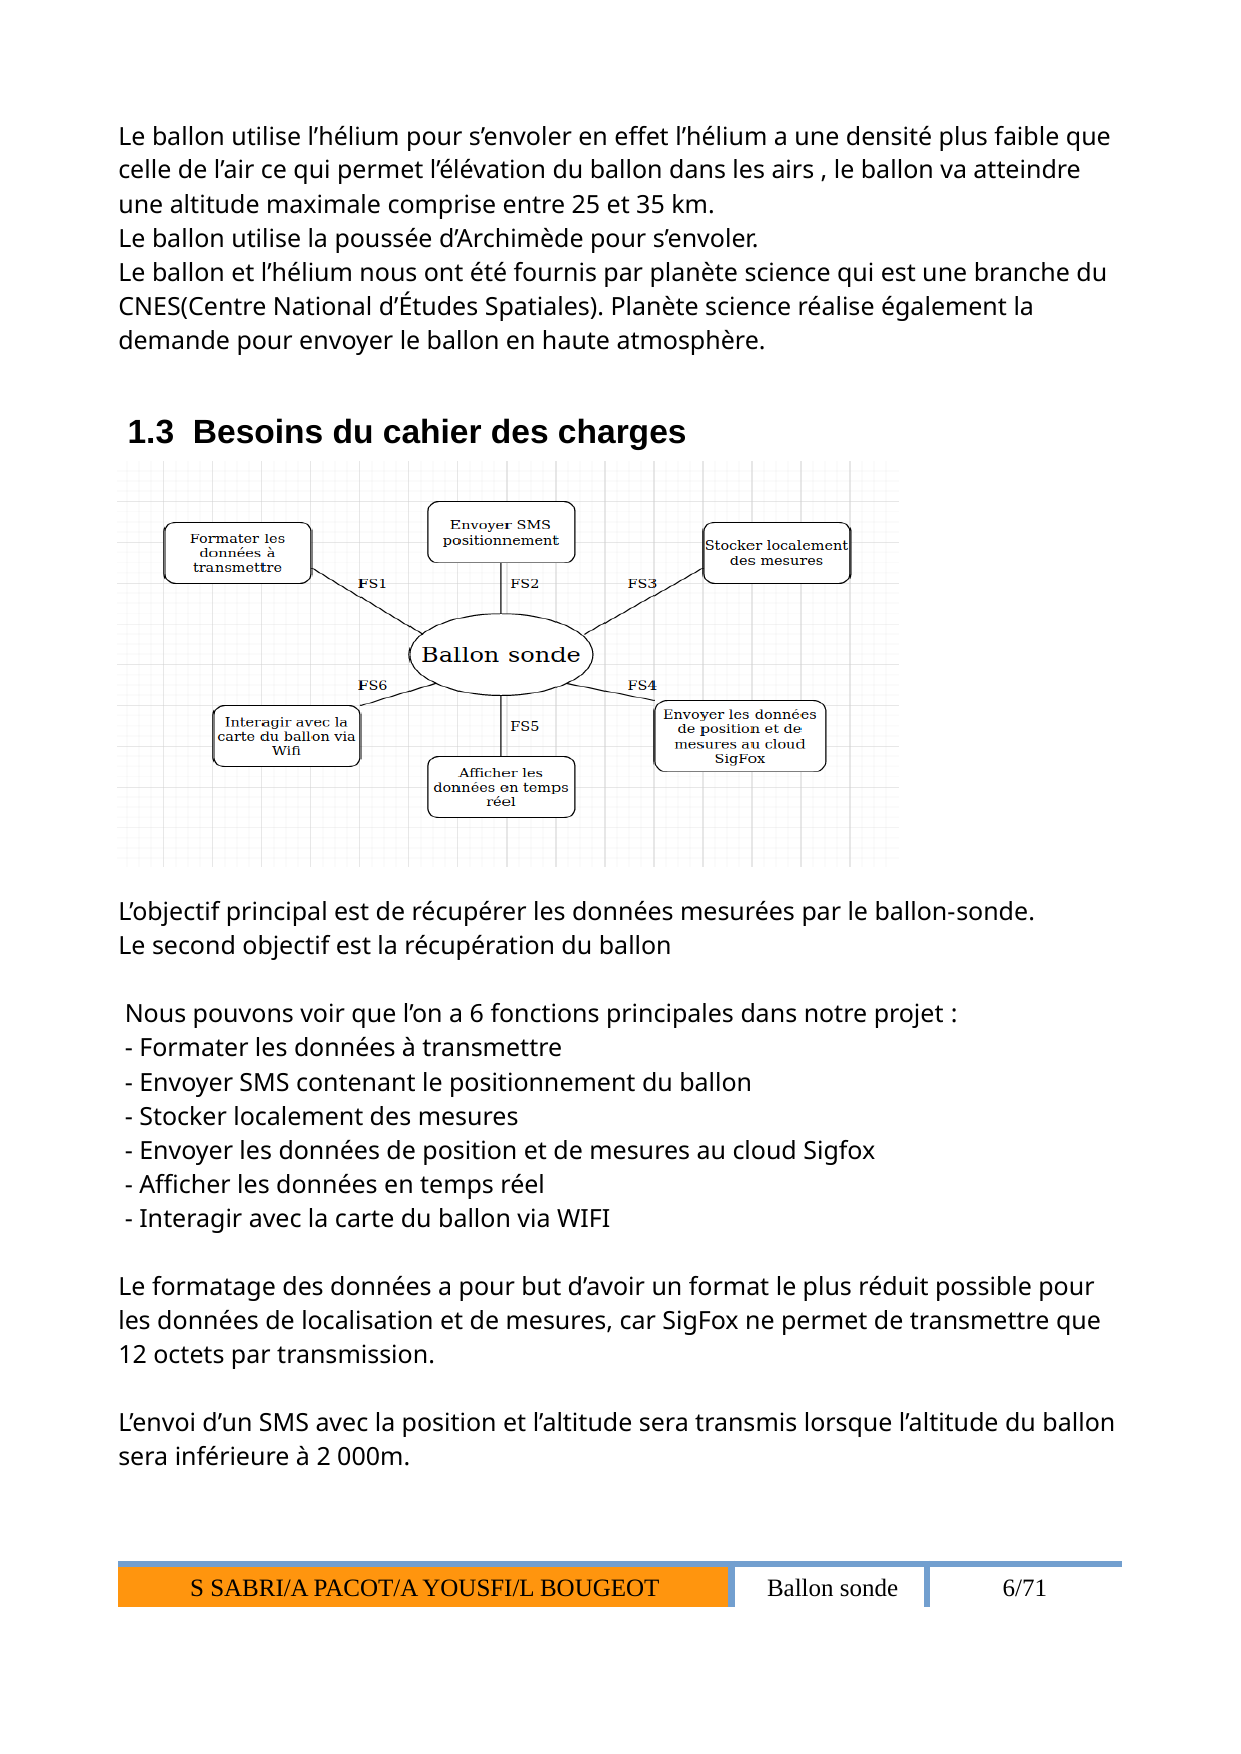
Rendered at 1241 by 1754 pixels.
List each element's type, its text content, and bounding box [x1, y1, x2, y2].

text Le ballon utilise l’hélium pour s’envoler en effet l’hélium a une densité plus faible que celle de l’air ce qui permet l’élévation du ballon dans les airs , le ballon va atteindre une altitude maximale comprise entre 25 et 35 km. [118, 118, 1122, 220]
text Le ballon et l’hélium nous ont été fournis par planète science qui est une branche du CNES(Centre National d’Études Spatiales). Planète science réalise également la demande pour envoyer le ballon en haute atmosphère. [118, 254, 1122, 357]
text - Stocker localement des mesures [118, 1098, 1122, 1132]
text - Envoyer SMS contenant le positionnement du ballon [118, 1064, 1122, 1098]
text L’objectif principal est de récupérer les données mesurées par le ballon-sonde. [118, 894, 1122, 928]
text - Afficher les données en temps réel [118, 1166, 1122, 1200]
text - Interagir avec la carte du ballon via WIFI [118, 1200, 1122, 1234]
text L’envoi d’un SMS avec la position et l’altitude sera transmis lorsque l’altitude du ballon sera inférieure à 2 000m. [118, 1405, 1122, 1473]
text - Envoyer les données de position et de mesures au cloud Sigfox [118, 1132, 1122, 1166]
text Nous pouvons voir que l’on a 6 fonctions principales dans notre projet : [118, 996, 1122, 1030]
text Le ballon utilise la poussée d’Archimède pour s’envoler. [118, 220, 1122, 254]
subtitle Besoins du cahier des charges [118, 411, 1122, 450]
text - Formater les données à transmettre [118, 1030, 1122, 1064]
picture [117, 461, 899, 867]
text Le formatage des données a pour but d’avoir un format le plus réduit possible pour les données de localisation et de mesures, car SigFox ne permet de transmettre que 12 octets par transmission. [118, 1268, 1122, 1371]
text Le second objectif est la récupération du ballon [118, 928, 1122, 962]
